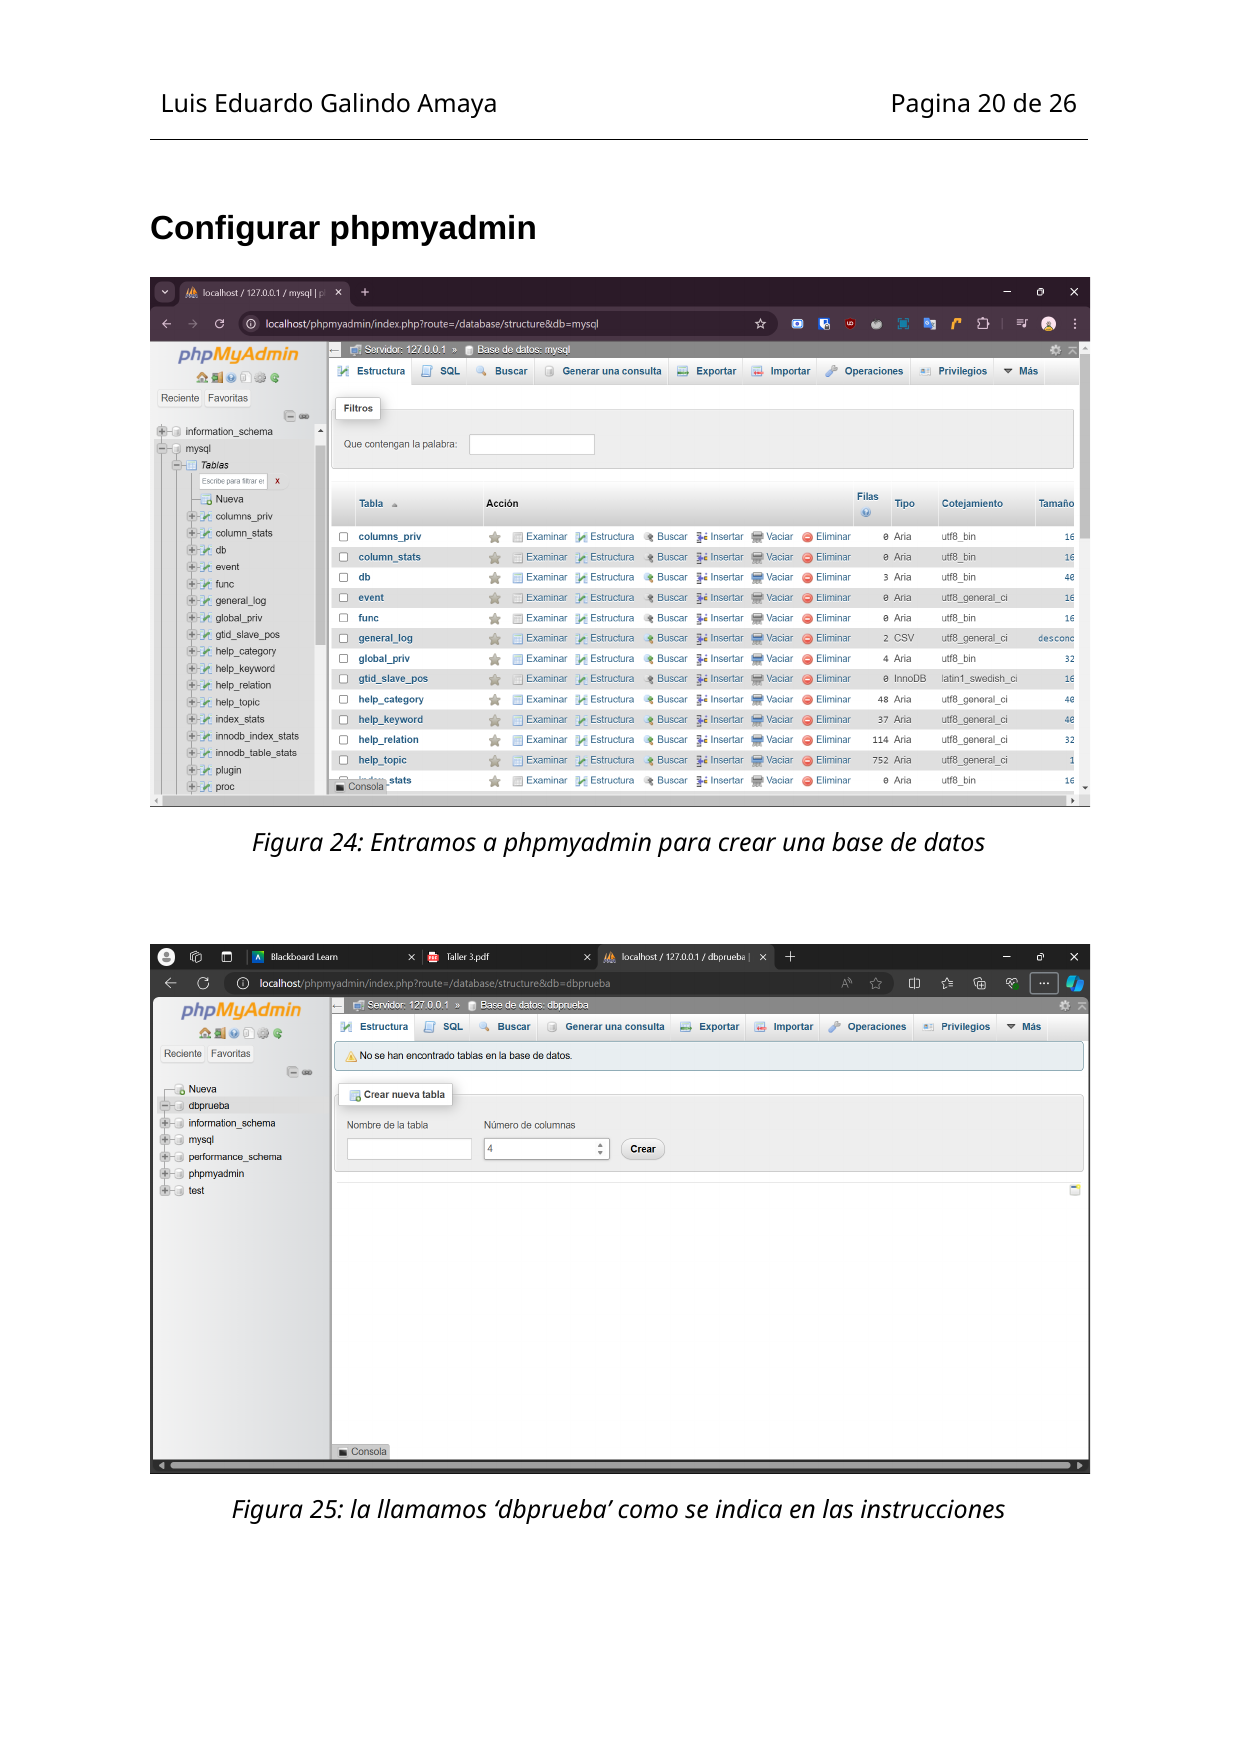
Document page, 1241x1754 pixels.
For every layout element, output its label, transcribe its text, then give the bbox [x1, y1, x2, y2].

text Figura 24: Entramos a phpmyadmin para crear una base de datos [150, 807, 1090, 859]
subtitle Configurar phpmyadmin [150, 208, 1090, 247]
picture [150, 944, 1091, 1474]
text Figura 25: la llamamos ‘dbprueba’ como se indica en las instrucciones [150, 1474, 1090, 1525]
picture [150, 277, 1091, 807]
